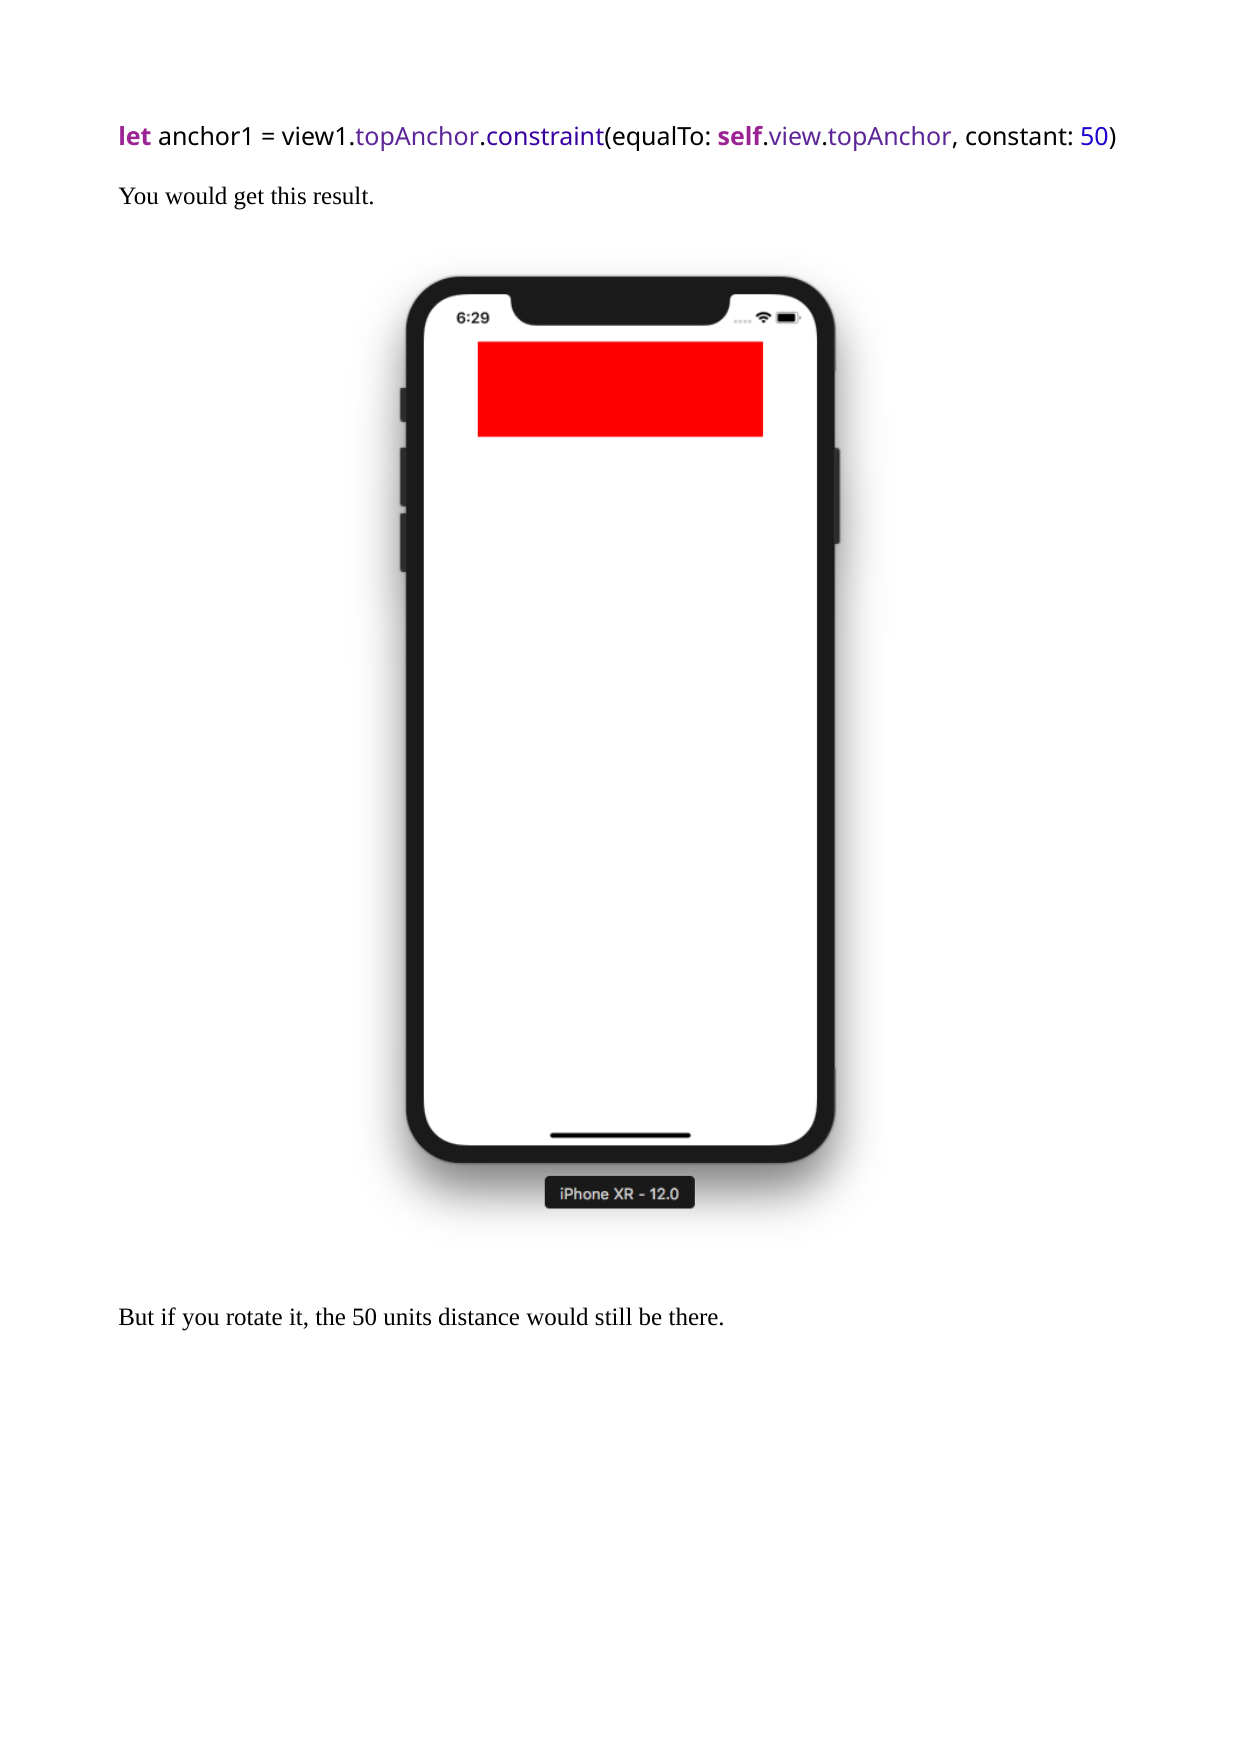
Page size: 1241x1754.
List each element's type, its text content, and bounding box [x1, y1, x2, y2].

text let anchor1 = view1.topAnchor.constraint(equalTo: self.view.topAnchor, constant: 50) [118, 118, 1122, 152]
picture [330, 238, 911, 1258]
text But if you rotate it, the 50 units distance would still be there. [118, 1302, 1122, 1331]
text You would get this result. [118, 181, 1122, 210]
